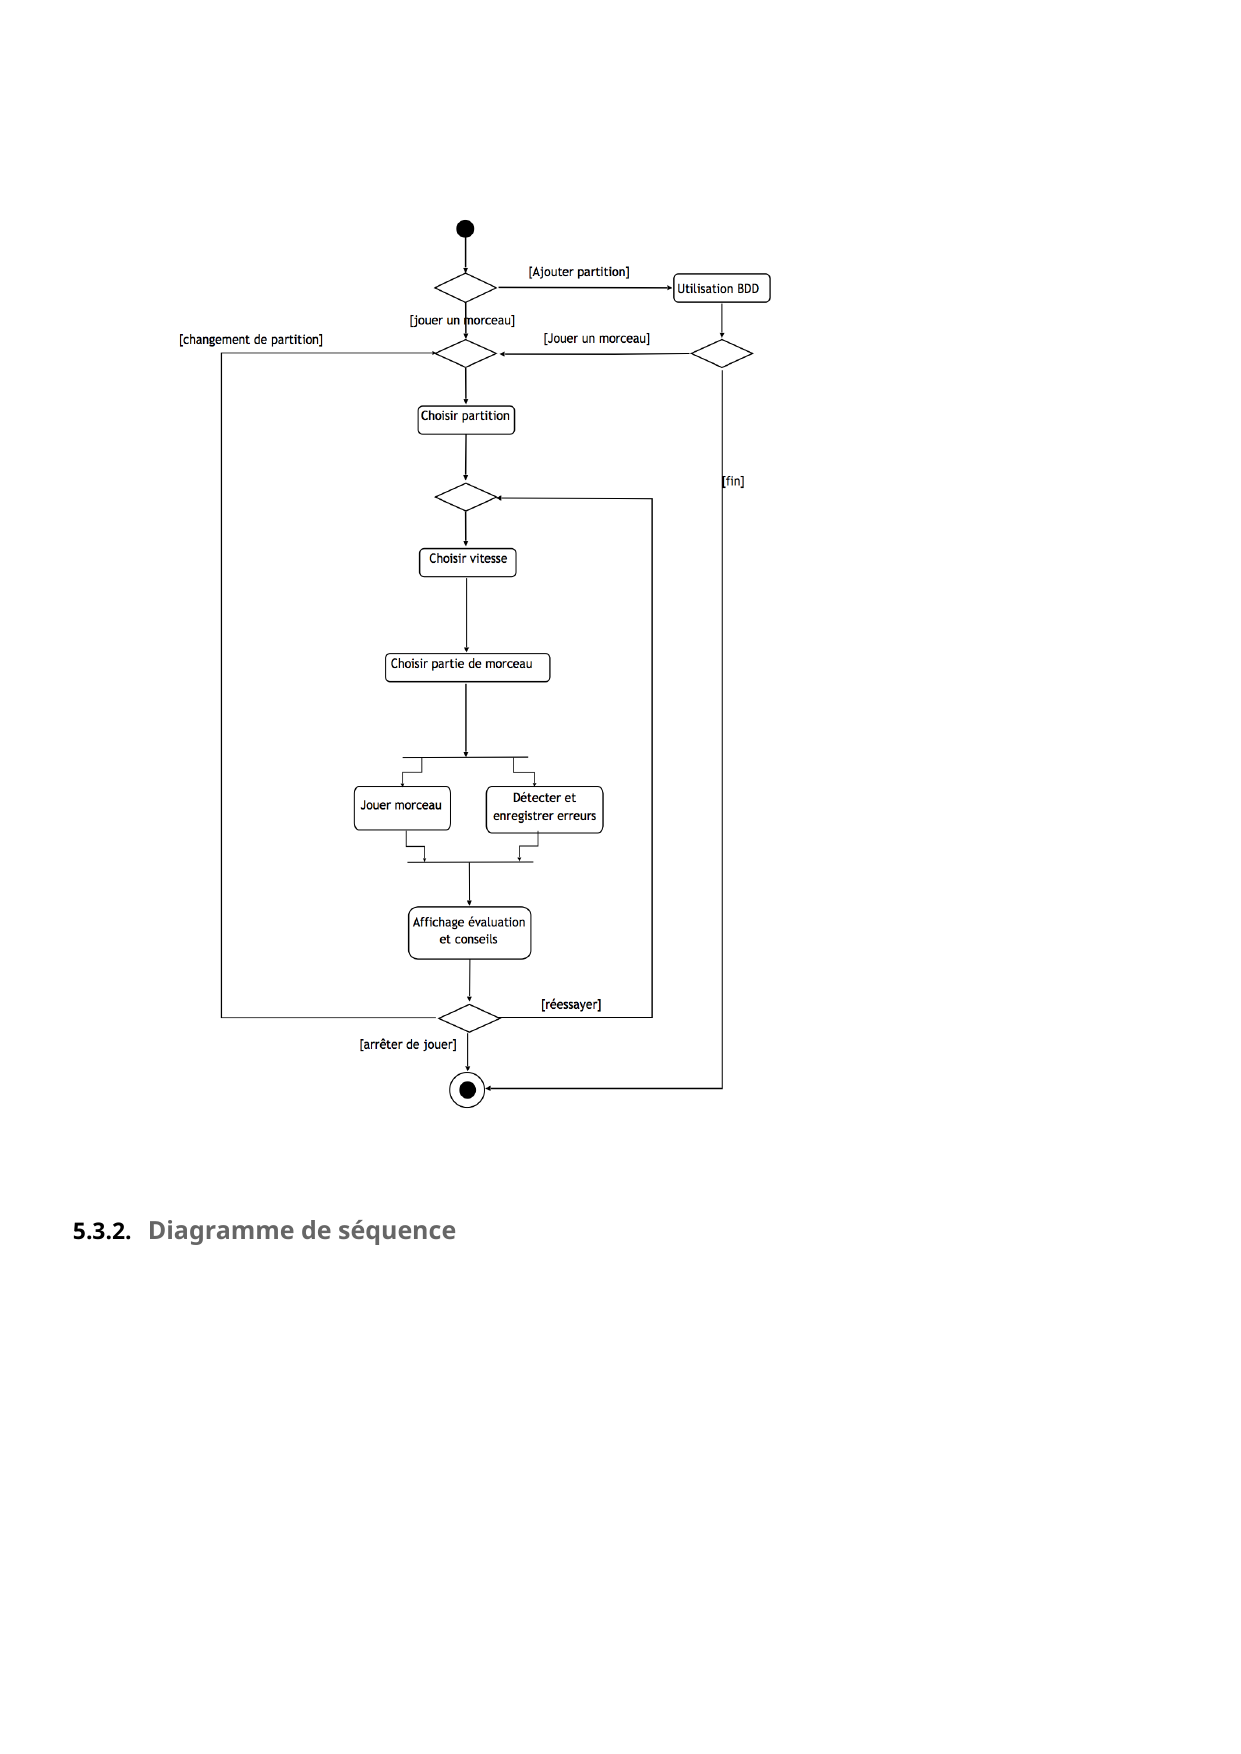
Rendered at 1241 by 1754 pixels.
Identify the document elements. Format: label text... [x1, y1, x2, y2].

subtitle Diagramme de séquence [73, 1213, 1093, 1247]
